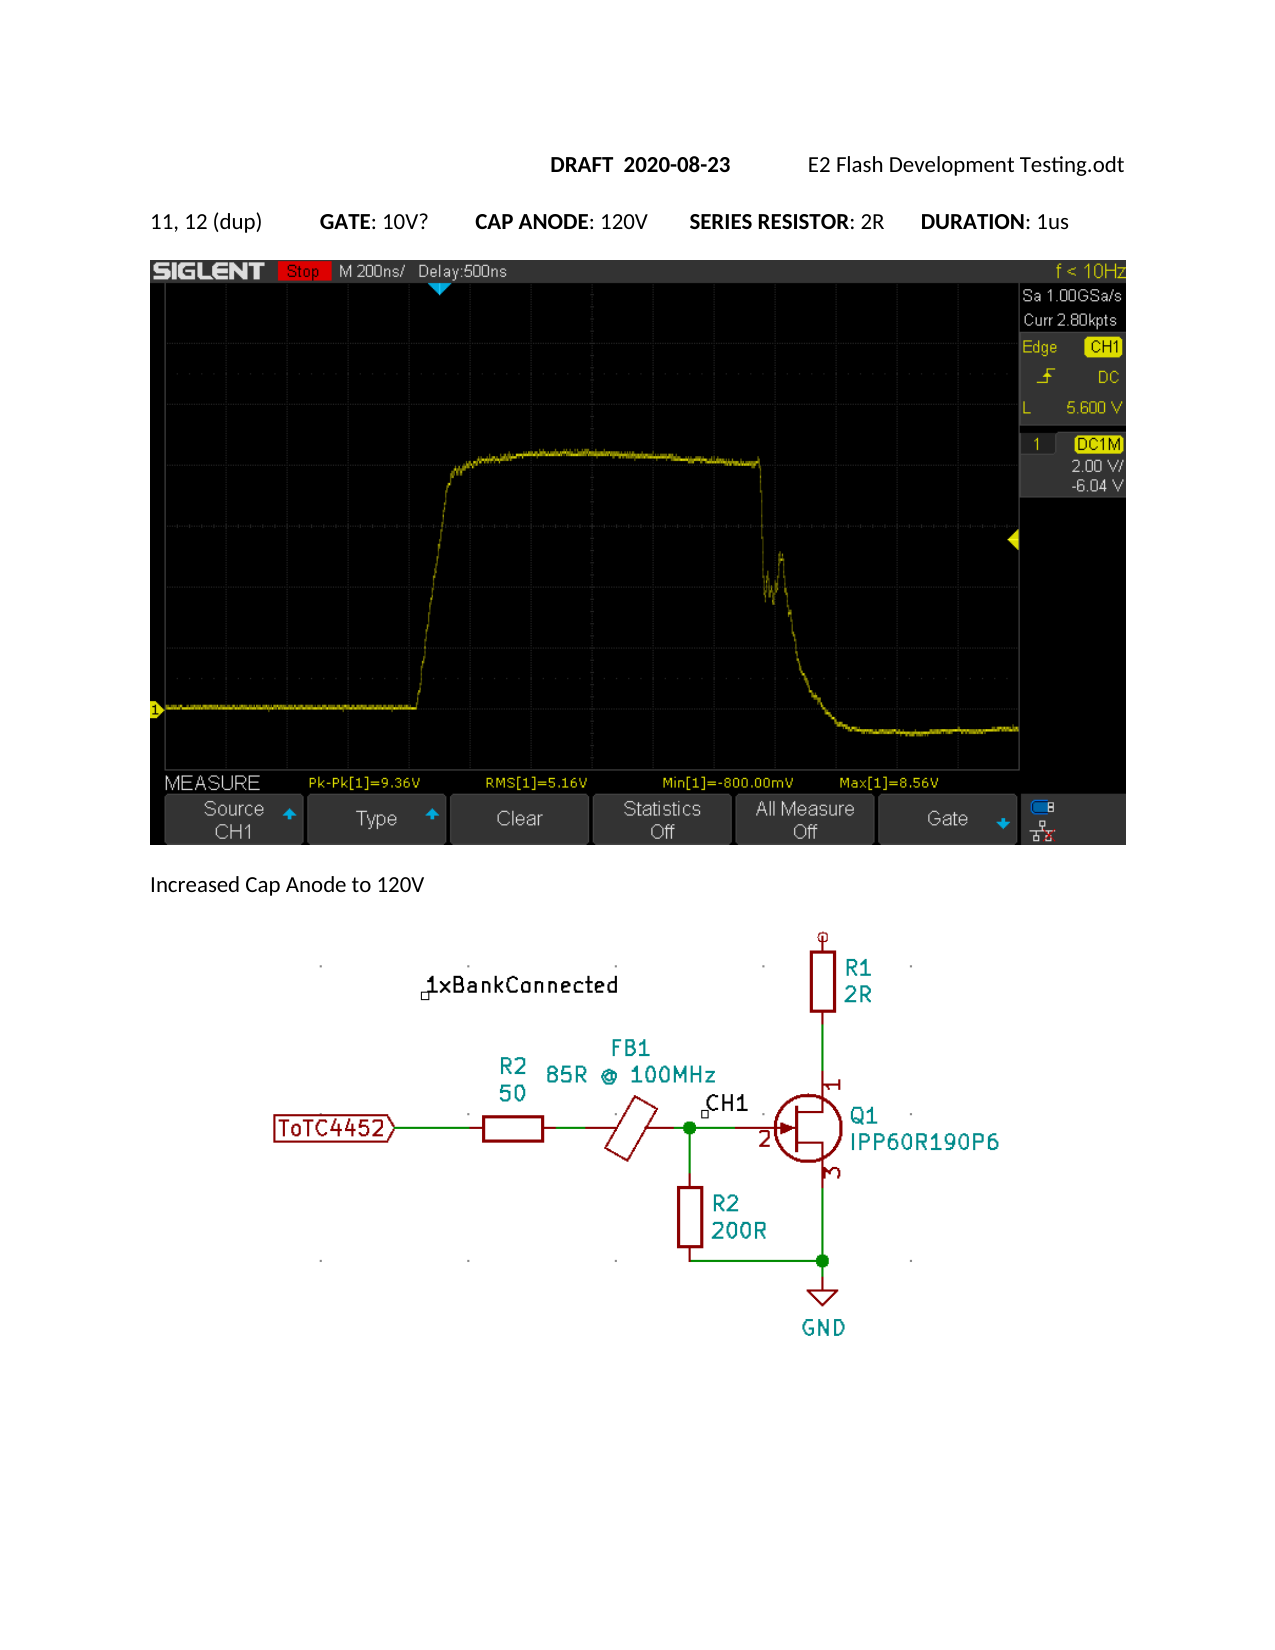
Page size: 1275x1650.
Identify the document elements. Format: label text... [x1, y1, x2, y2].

text 11, 12 (dup) GATE: 10V? CAP ANODE: 120V SERIES RESISTOR: 2R DURATION: 1us [150, 207, 1125, 236]
picture [150, 260, 1126, 845]
text Increased Cap Anode to 120V [150, 870, 1125, 898]
picture [266, 922, 1009, 1337]
